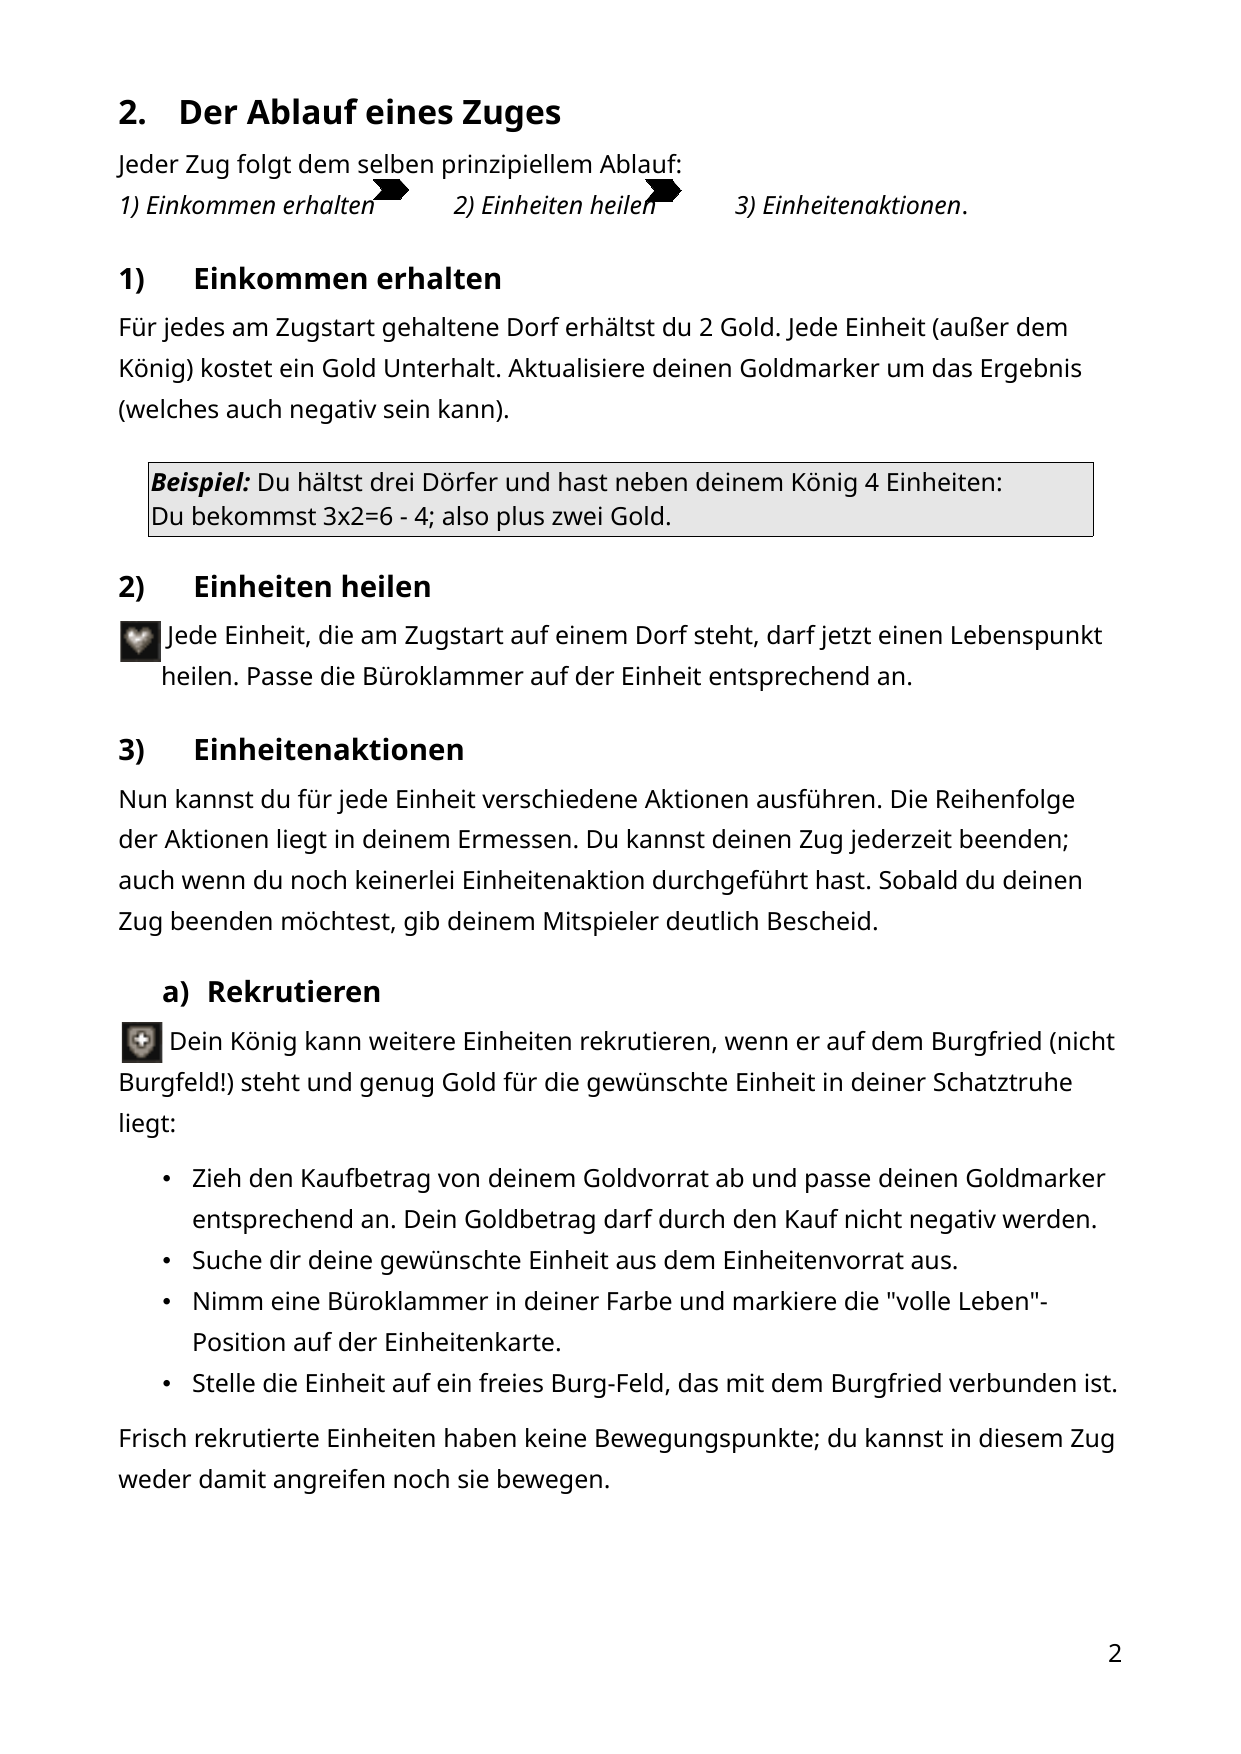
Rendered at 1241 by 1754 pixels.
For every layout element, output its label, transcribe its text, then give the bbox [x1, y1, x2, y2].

subtitle Einheitenaktionen [118, 729, 1122, 769]
subtitle Einheiten heilen [118, 566, 1122, 606]
text Beispiel: Du hältst drei Dörfer und hast neben deinem König 4 Einheiten: Du bekommst 3x2=6 - 4; also plus zwei Gold. [149, 463, 1093, 536]
text Jeder Zug folgt dem selben prinzipiellem Ablauf: 1) Einkommen erhalten 2) Einheiten heilen 3) Einheitenaktionen. [118, 147, 1122, 222]
text Dein König kann weitere Einheiten rekrutieren, wenn er auf dem Burgfried (nicht Burgfeld!) steht und genug Gold für die gewünschte Einheit in deiner Schatztruhe liegt: [118, 1024, 1122, 1140]
picture [120, 621, 161, 662]
picture [121, 1022, 163, 1063]
text Für jedes am Zugstart gehaltene Dorf erhältst du 2 Gold. Jede Einheit (außer dem König) kostet ein Gold Unterhalt. Aktualisiere deinen Goldmarker um das Ergebnis (welches auch negativ sein kann). [118, 310, 1122, 426]
list Zieh den Kaufbetrag von deinem Goldvorrat ab und passe deinen Goldmarker entsprechend an. Dein Goldbetrag darf durch den Kauf nicht negativ werden. [162, 1161, 1122, 1236]
text Nun kannst du für jede Einheit verschiedene Aktionen ausführen. Die Reihenfolge der Aktionen liegt in deinem Ermessen. Du kannst deinen Zug jederzeit beenden; auch wenn du noch keinerlei Einheitenaktion durchgeführt hast. Sobald du deinen Zug beenden möchtest, gib deinem Mitspieler deutlich Bescheid. [118, 781, 1122, 938]
text Frisch rekrutierte Einheiten haben keine Bewegungspunkte; du kannst in diesem Zug weder damit angreifen noch sie bewegen. [118, 1421, 1122, 1496]
list Stelle die Einheit auf ein freies Burg-Feld, das mit dem Burgfried verbunden ist. [162, 1365, 1122, 1399]
list Nimm eine Büroklammer in deiner Farbe und markiere die "volle Leben"-Position auf der Einheitenkarte. [162, 1283, 1122, 1358]
subtitle Der Ablauf eines Zuges [118, 88, 1122, 134]
subtitle Rekrutieren [162, 972, 1122, 1011]
subtitle Einkommen erhalten [118, 258, 1122, 298]
text Jede Einheit, die am Zugstart auf einem Dorf steht, darf jetzt einen Lebenspunkt heilen. Passe die Büroklammer auf der Einheit entsprechend an. [118, 618, 1122, 693]
list Suche dir deine gewünschte Einheit aus dem Einheitenvorrat aus. [162, 1243, 1122, 1277]
